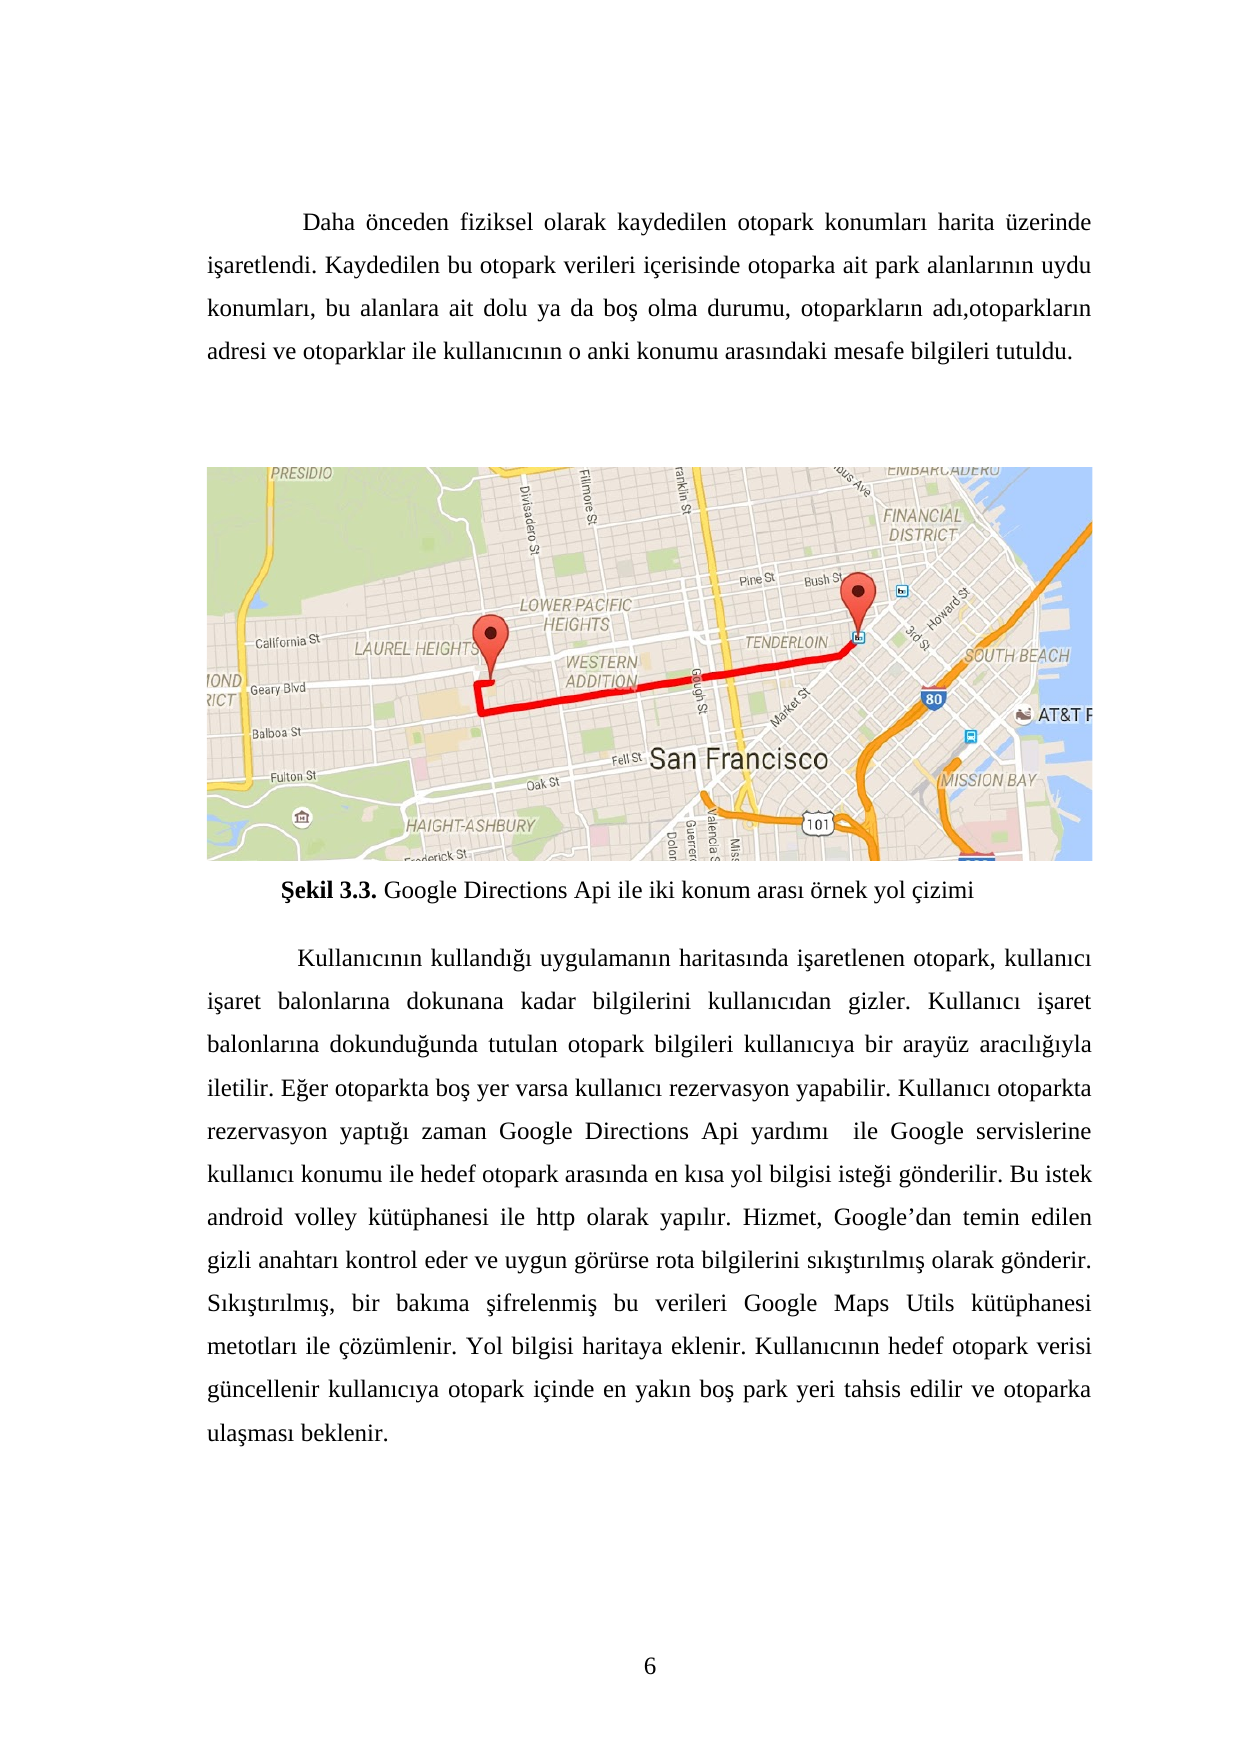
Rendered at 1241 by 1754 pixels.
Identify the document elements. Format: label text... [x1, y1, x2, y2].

text Daha önceden fiziksel olarak kaydedilen otopark konumları harita üzerinde işaretlendi. Kaydedilen bu otopark verileri içerisinde otoparka ait park alanlarının uydu konumları, bu alanlara ait dolu ya da boş olma durumu, otoparkların adı,otoparkların adresi ve otoparklar ile kullanıcının o anki konumu arasındaki mesafe bilgileri tutuldu. [207, 207, 1092, 365]
text Kullanıcının kullandığı uygulamanın haritasında işaretlenen otopark, kullanıcı işaret balonlarına dokunana kadar bilgilerini kullanıcıdan gizler. Kullanıcı işaret balonlarına dokunduğunda tutulan otopark bilgileri kullanıcıya bir arayüz aracılığıyla iletilir. Eğer otoparkta boş yer varsa kullanıcı rezervasyon yapabilir. Kullanıcı otoparkta rezervasyon yaptığı zaman Google Directions Api yardımı ile Google servislerine kullanıcı konumu ile hedef otopark arasında en kısa yol bilgisi isteği gönderilir. Bu istek android volley kütüphanesi ile http olarak yapılır. Hizmet, Google’dan temin edilen gizli anahtarı kontrol eder ve uygun görürse rota bilgilerini sıkıştırılmış olarak gönderir. Sıkıştırılmış, bir bakıma şifrelenmiş bu verileri Google Maps Utils kütüphanesi metotları ile çözümlenir. Yol bilgisi haritaya eklenir. Kullanıcının hedef otopark verisi güncellenir kullanıcıya otopark içinde en yakın boş park yeri tahsis edilir ve otoparka ulaşması beklenir. [207, 943, 1092, 1446]
picture [206, 467, 1093, 861]
text Şekil 3.3. Google Directions Api ile iki konum arası örnek yol çizimi [207, 861, 1092, 904]
